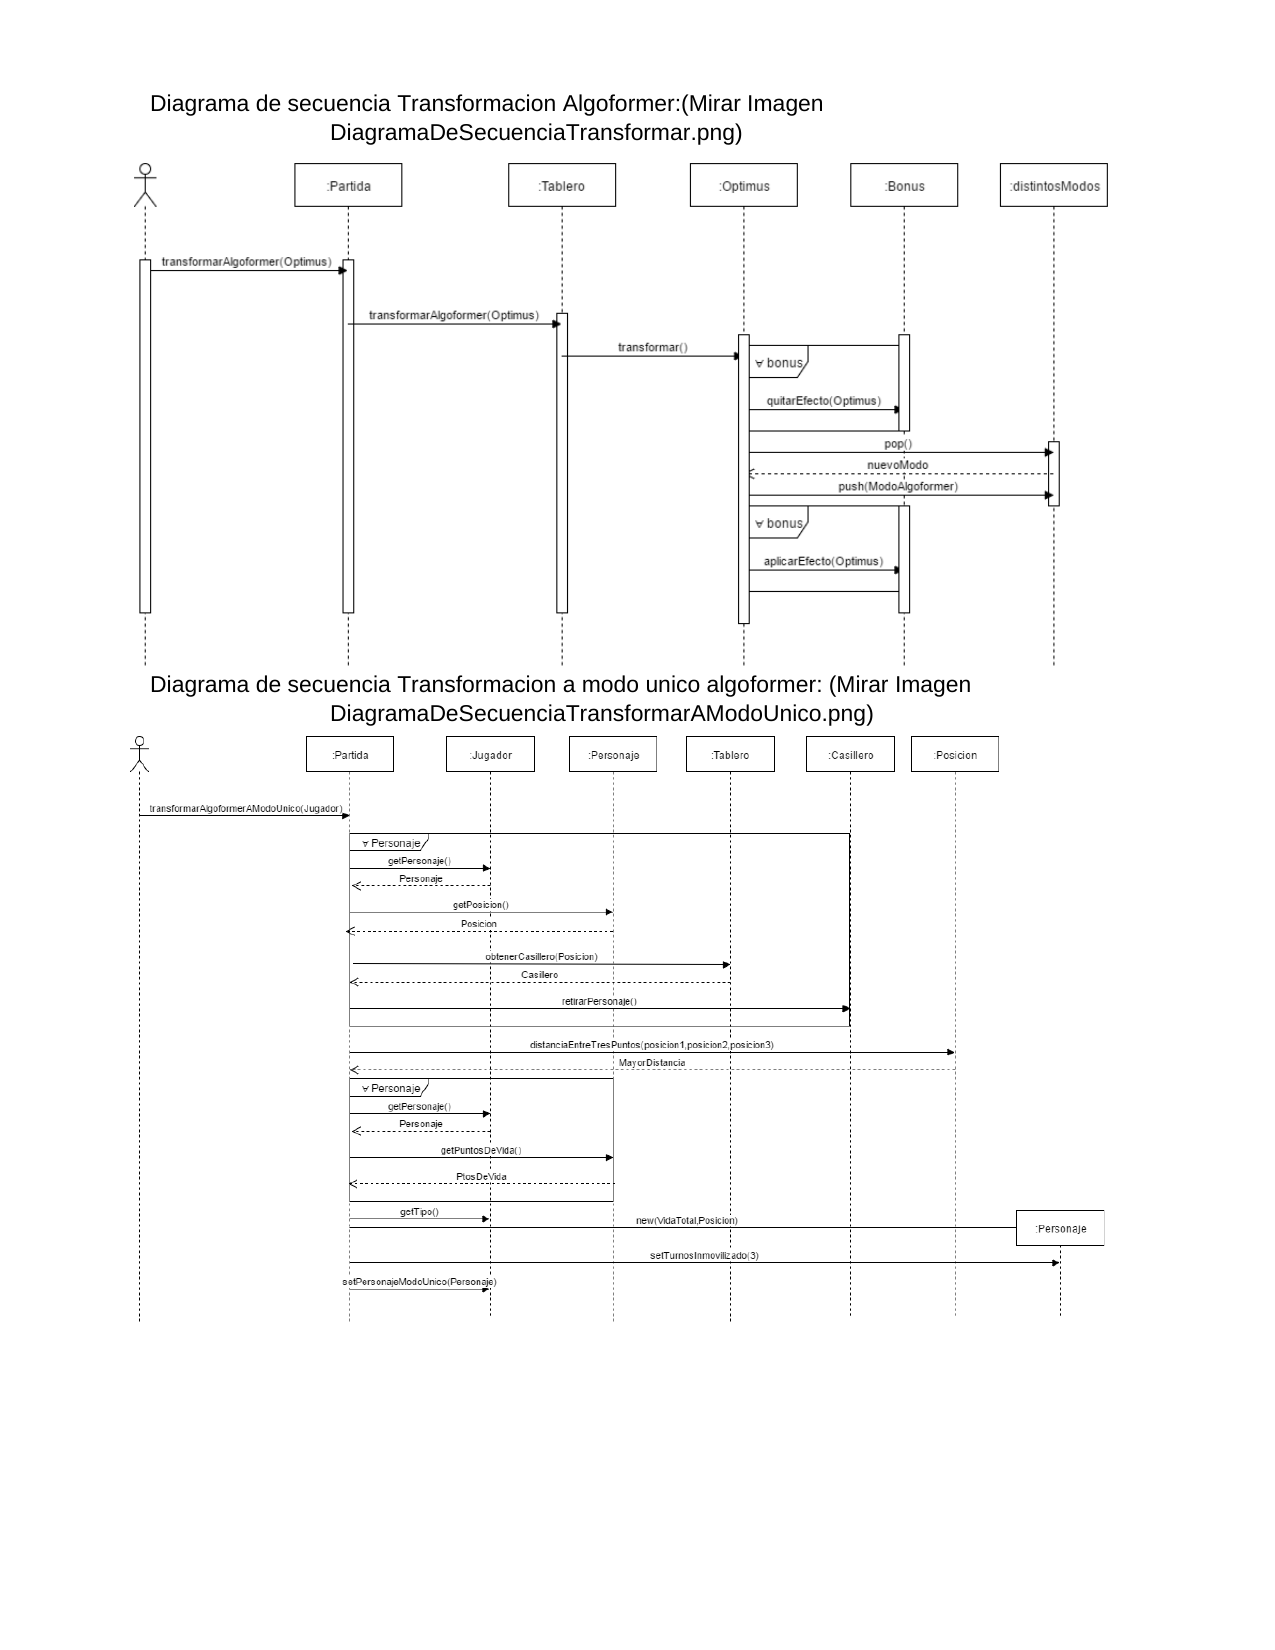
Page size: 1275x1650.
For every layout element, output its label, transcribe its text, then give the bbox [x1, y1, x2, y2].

subtitle Diagrama de secuencia Transformacion Algoformer:(Mirar Imagen DiagramaDeSecuenciaTransformar.png) [150, 91, 1125, 146]
subtitle Diagrama de secuencia Transformacion a modo unico algoformer: (Mirar Imagen DiagramaDeSecuenciaTransformarAModoUnico.png) [150, 187, 1125, 727]
